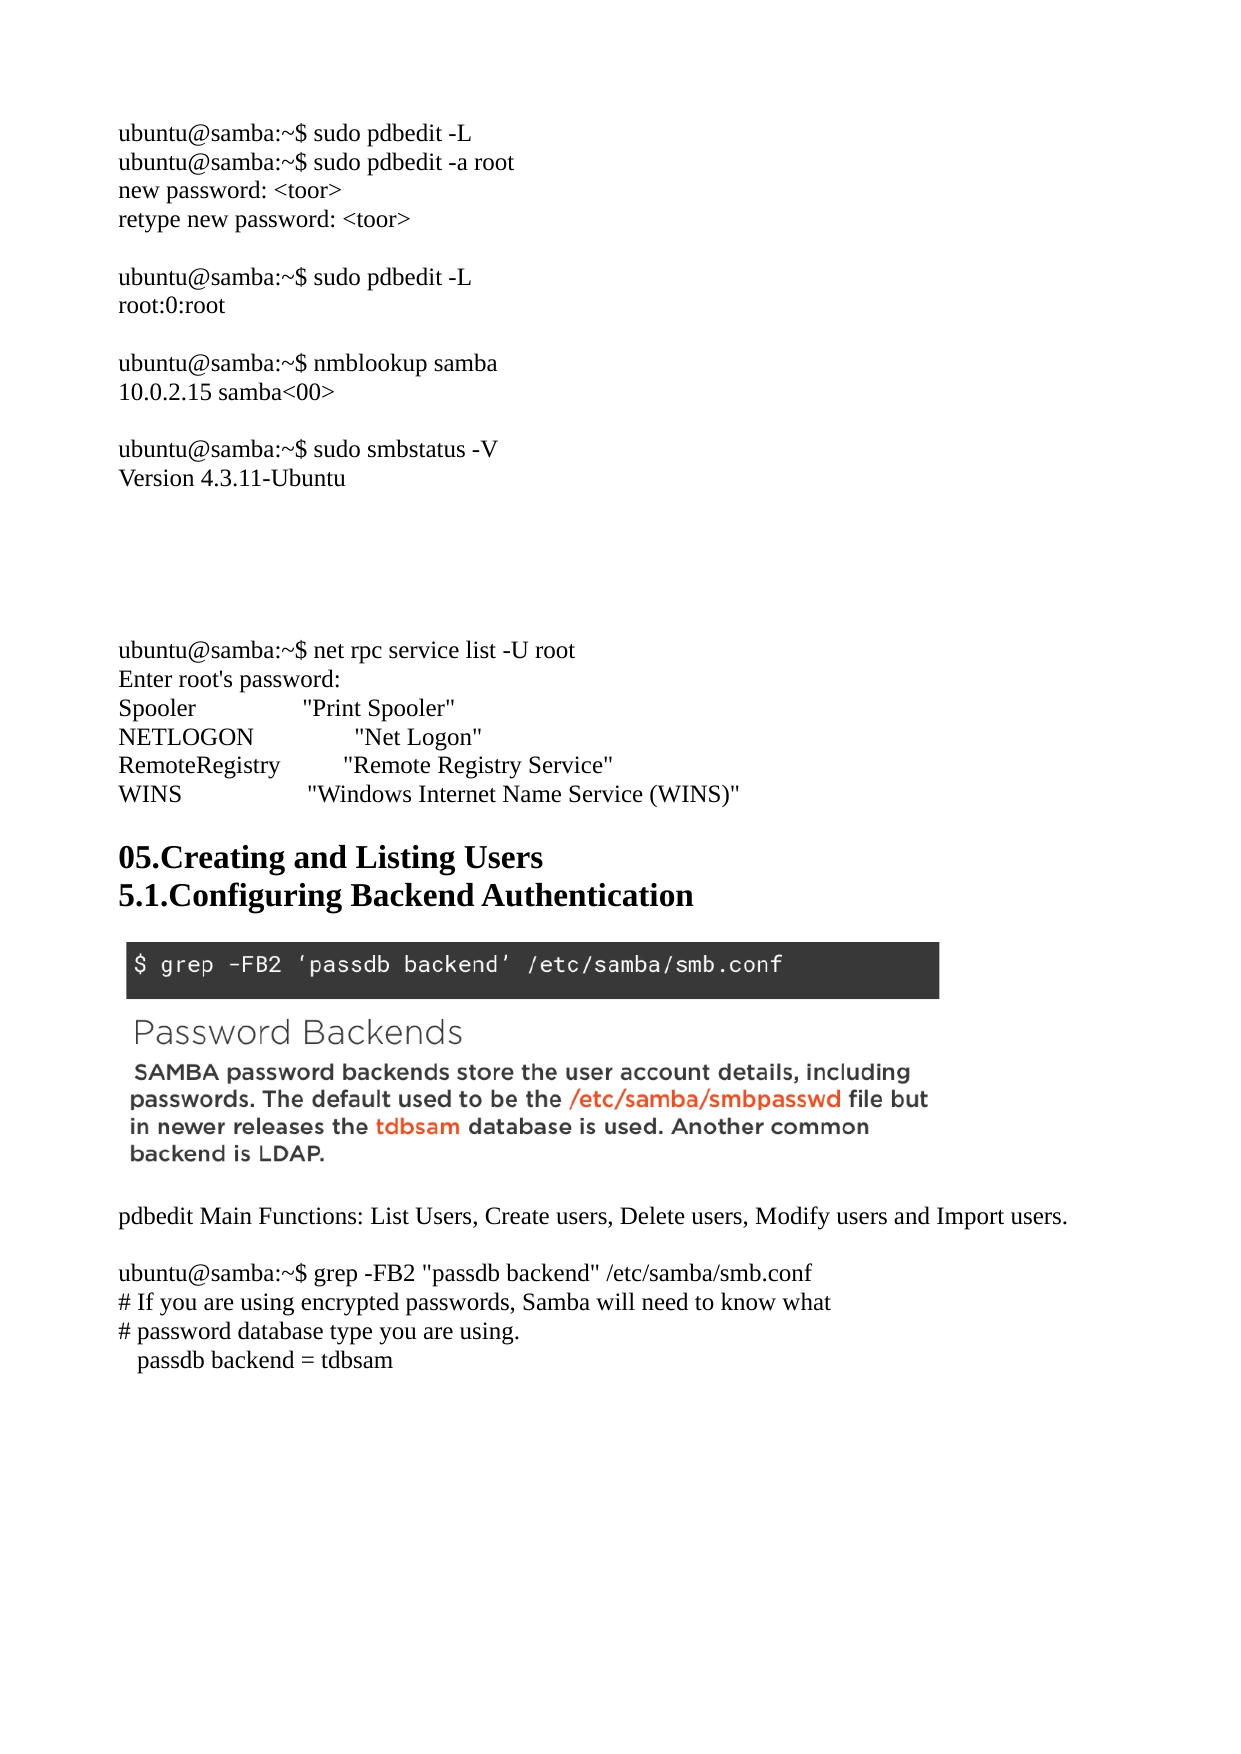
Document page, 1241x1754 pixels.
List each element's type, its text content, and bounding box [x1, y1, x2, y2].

text 5.1.Configuring Backend Authentication [118, 875, 1122, 913]
text ubuntu@samba:~$ grep -FB2 "passdb backend" /etc/samba/smb.conf [118, 1258, 1122, 1287]
text # password database type you are using. [118, 1316, 1122, 1345]
text pdbedit Main Functions: List Users, Create users, Delete users, Modify users and Import users. [118, 1201, 1122, 1230]
text ubuntu@samba:~$ sudo pdbedit -a root [118, 147, 1122, 176]
text retype new password: <toor> [118, 204, 1122, 233]
text Version 4.3.11-Ubuntu [118, 463, 1122, 492]
text # If you are using encrypted passwords, Samba will need to know what [118, 1287, 1122, 1316]
text ubuntu@samba:~$ sudo pdbedit -L [118, 118, 1122, 147]
text NETLOGON "Net Logon" [118, 722, 1122, 751]
text Enter root's password: [118, 664, 1122, 693]
text RemoteRegistry "Remote Registry Service" [118, 751, 1122, 779]
text ubuntu@samba:~$ sudo smbstatus -V [118, 434, 1122, 463]
text root:0:root [118, 291, 1122, 319]
text Spooler "Print Spooler" [118, 693, 1122, 722]
text ubuntu@samba:~$ nmblookup samba [118, 348, 1122, 377]
text 10.0.2.15 samba<00> [118, 377, 1122, 406]
text new password: <toor> [118, 176, 1122, 204]
picture [126, 942, 940, 1172]
text ubuntu@samba:~$ sudo pdbedit -L [118, 262, 1122, 291]
text WINS "Windows Internet Name Service (WINS)" [118, 779, 1122, 808]
text passdb backend = tdbsam [118, 1345, 1122, 1373]
text ubuntu@samba:~$ net rpc service list -U root [118, 636, 1122, 664]
text 05.Creating and Listing Users [118, 837, 1122, 875]
